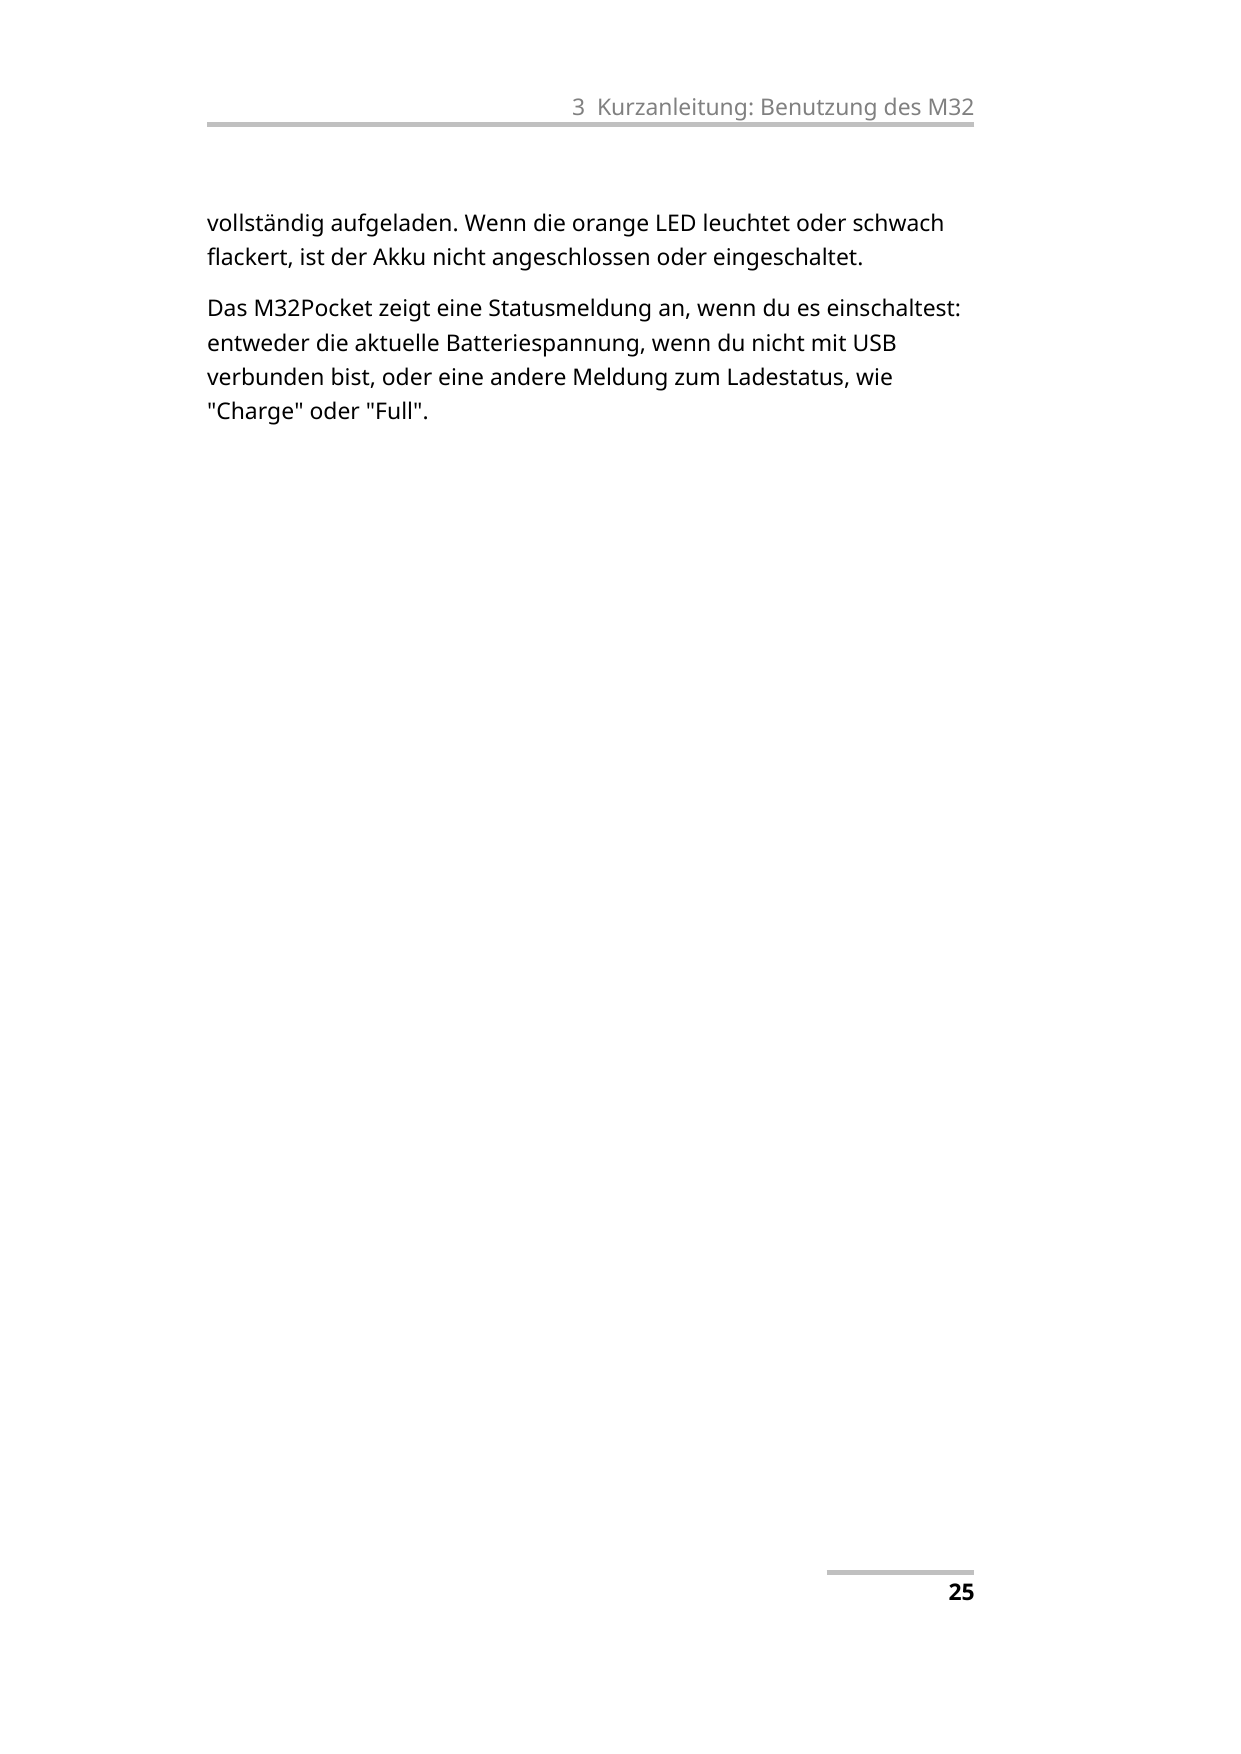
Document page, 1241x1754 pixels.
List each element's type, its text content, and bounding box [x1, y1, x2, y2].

text Das M32Pocket zeigt eine Statusmeldung an, wenn du es einschaltest: entweder die aktuelle Batteriespannung, wenn du nicht mit USB verbunden bist, oder eine andere Meldung zum Ladestatus, wie "Charge" oder "Full". [207, 292, 974, 427]
text vollständig aufgeladen. Wenn die orange LED leuchtet oder schwach flackert, ist der Akku nicht angeschlossen oder eingeschaltet. [207, 207, 974, 272]
